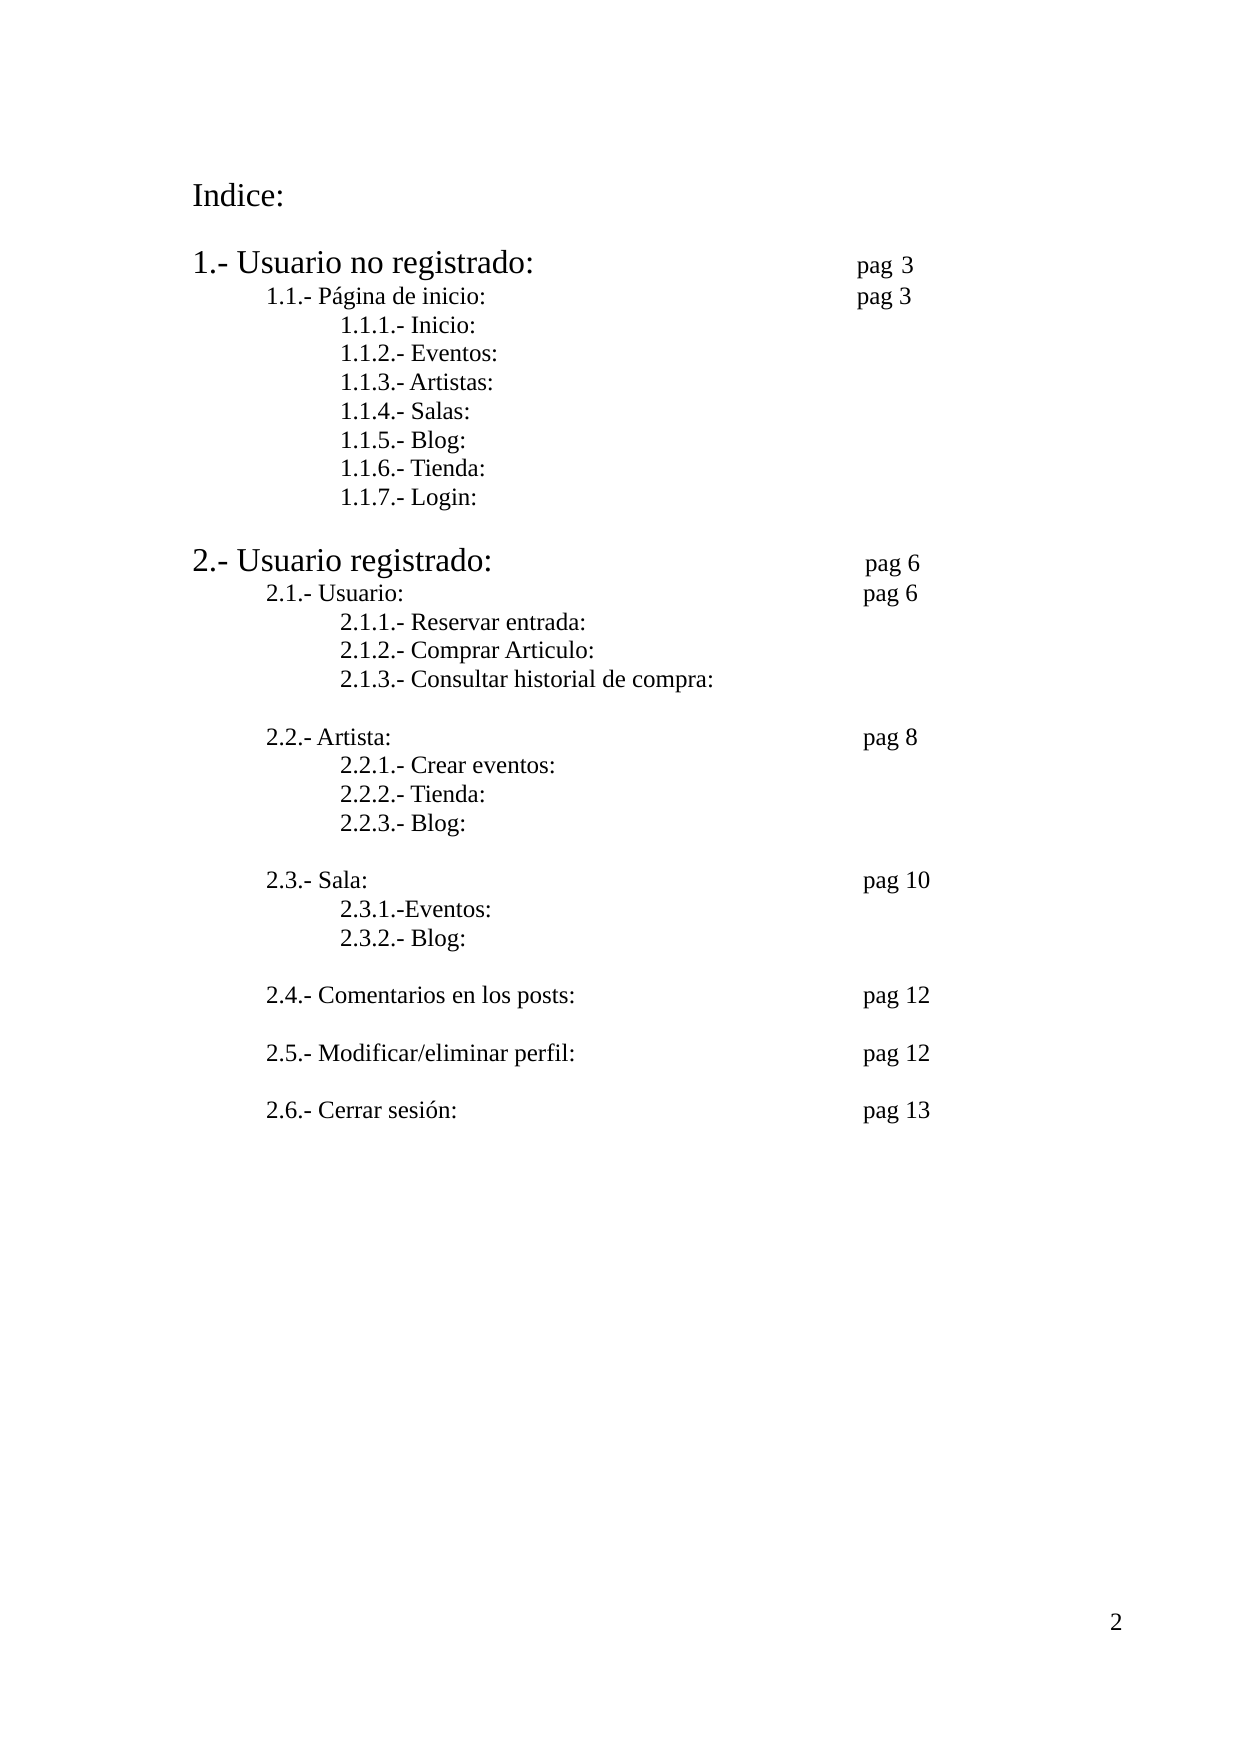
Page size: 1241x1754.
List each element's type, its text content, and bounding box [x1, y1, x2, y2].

text 2.2.3.- Blog: [118, 808, 1122, 837]
text 2.2.1.- Crear eventos: [118, 751, 1122, 779]
text 2.3.1.-Eventos: [118, 894, 1122, 923]
text 1.1.4.- Salas: [118, 396, 1122, 425]
text 2.1.3.- Consultar historial de compra: [118, 664, 1122, 693]
text 2.4.- Comentarios en los posts: pag 12 [118, 981, 1122, 1009]
text 2.2.2.- Tienda: [118, 779, 1122, 808]
text 2.1.2.- Comprar Articulo: [118, 636, 1122, 664]
text 1.1.2.- Eventos: [118, 338, 1122, 367]
text 2.6.- Cerrar sesión: pag 13 [118, 1096, 1122, 1124]
text 1.1.3.- Artistas: [118, 367, 1122, 396]
text 2.- Usuario registrado: pag 6 [118, 540, 1122, 578]
text 1.1.- Página de inicio: pag 3 [118, 281, 1122, 310]
text 2.3.- Sala: pag 10 [118, 866, 1122, 894]
text 2.5.- Modificar/eliminar perfil: pag 12 [118, 1038, 1122, 1067]
text 1.1.1.- Inicio: [118, 310, 1122, 338]
text 2.3.2.- Blog: [118, 923, 1122, 952]
text 1.1.6.- Tienda: [118, 453, 1122, 482]
text 1.1.5.- Blog: [118, 425, 1122, 453]
text 2.1.1.- Reservar entrada: [118, 607, 1122, 636]
text Indice: [118, 176, 1122, 214]
text 1.- Usuario no registrado: pag 3 [118, 243, 1122, 281]
text 2.1.- Usuario: pag 6 [118, 578, 1122, 607]
text 2.2.- Artista: pag 8 [118, 722, 1122, 751]
text 1.1.7.- Login: [118, 482, 1122, 511]
